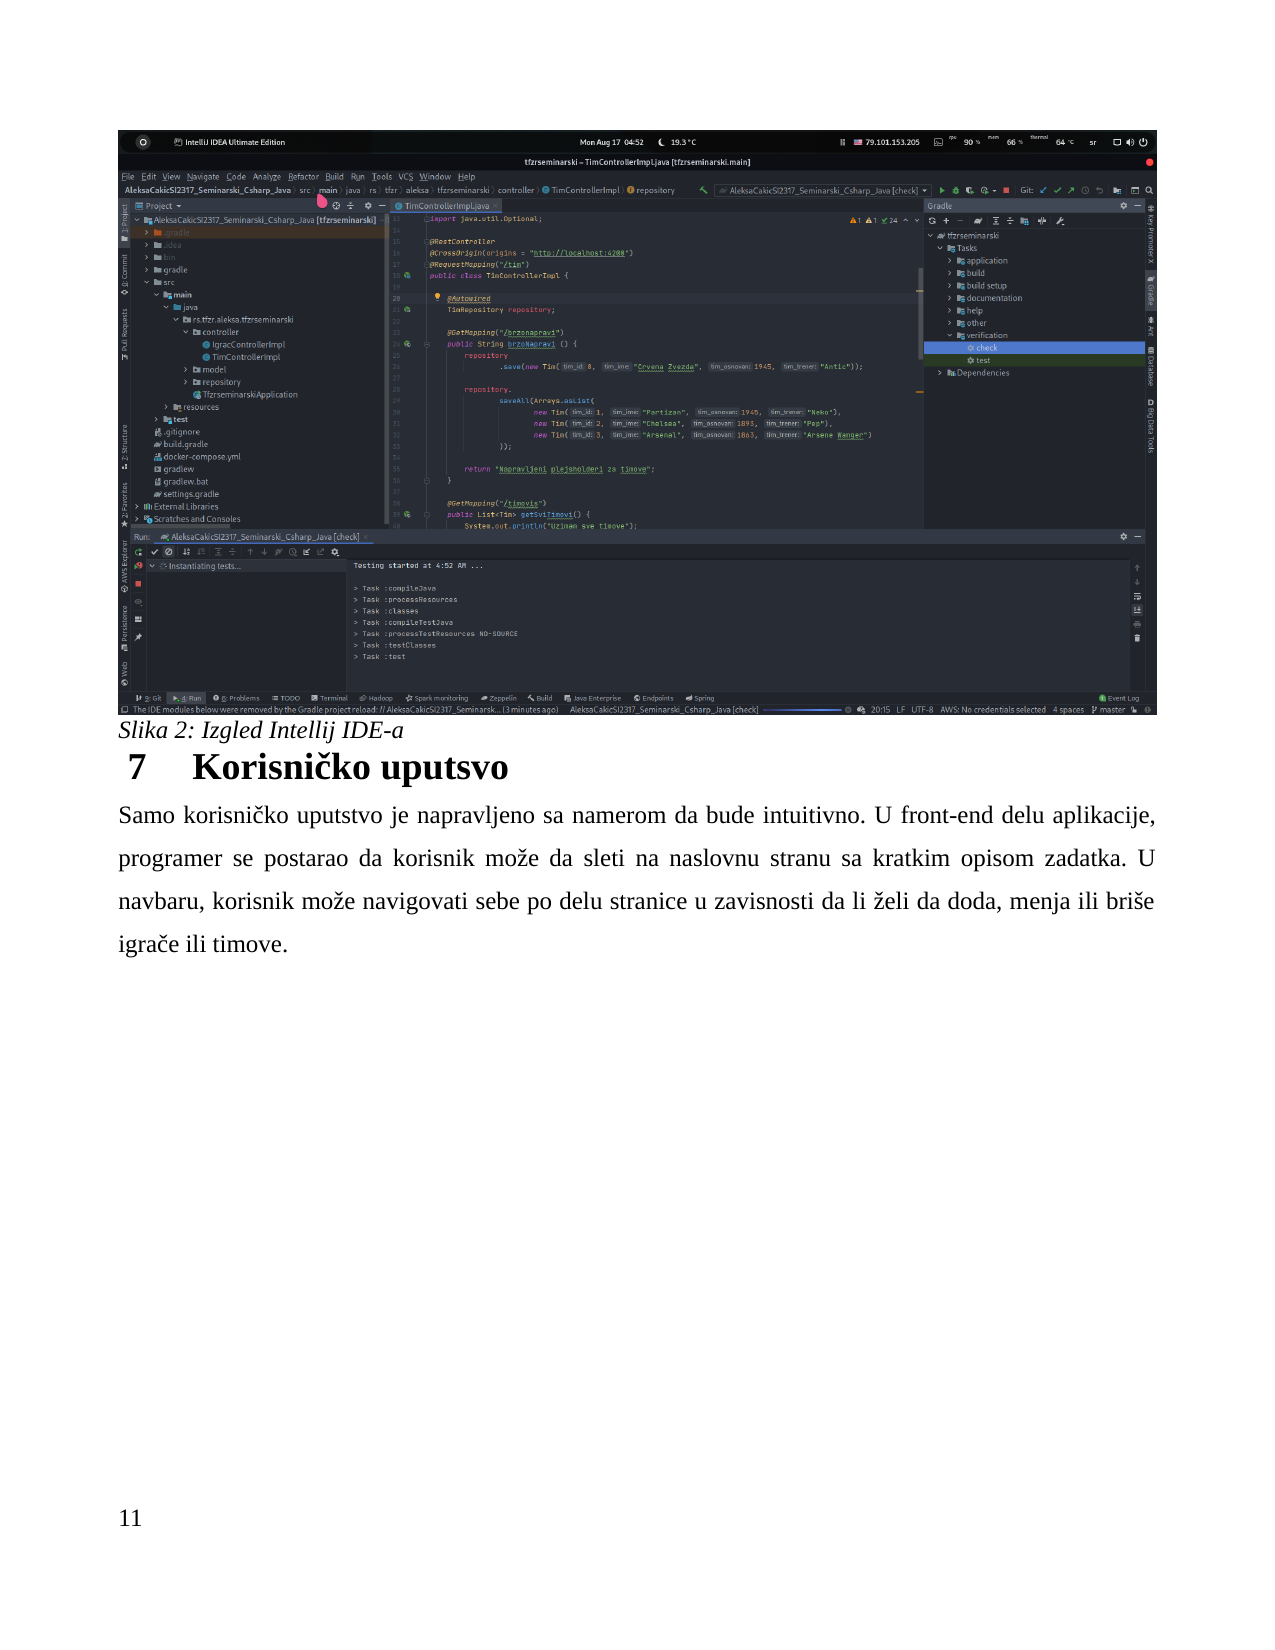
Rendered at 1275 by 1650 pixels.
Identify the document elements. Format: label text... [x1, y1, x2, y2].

text Slika 2: Izgled Intellij IDE-a [118, 715, 1157, 744]
subtitle Korisničko uputsvo [118, 744, 1157, 787]
text Samo korisničko uputstvo je napravljeno sa namerom da bude intuitivno. U front-end delu aplikacije, programer se postarao da korisnik može da sleti na naslovnu stranu sa kratkim opisom zadatka. U navbaru, korisnik može navigovati sebe po delu stranice u zavisnosti da li želi da doda, menja ili briše igrače ili timove. [118, 800, 1157, 958]
picture [118, 130, 1157, 715]
subtitle [118, 118, 1157, 130]
